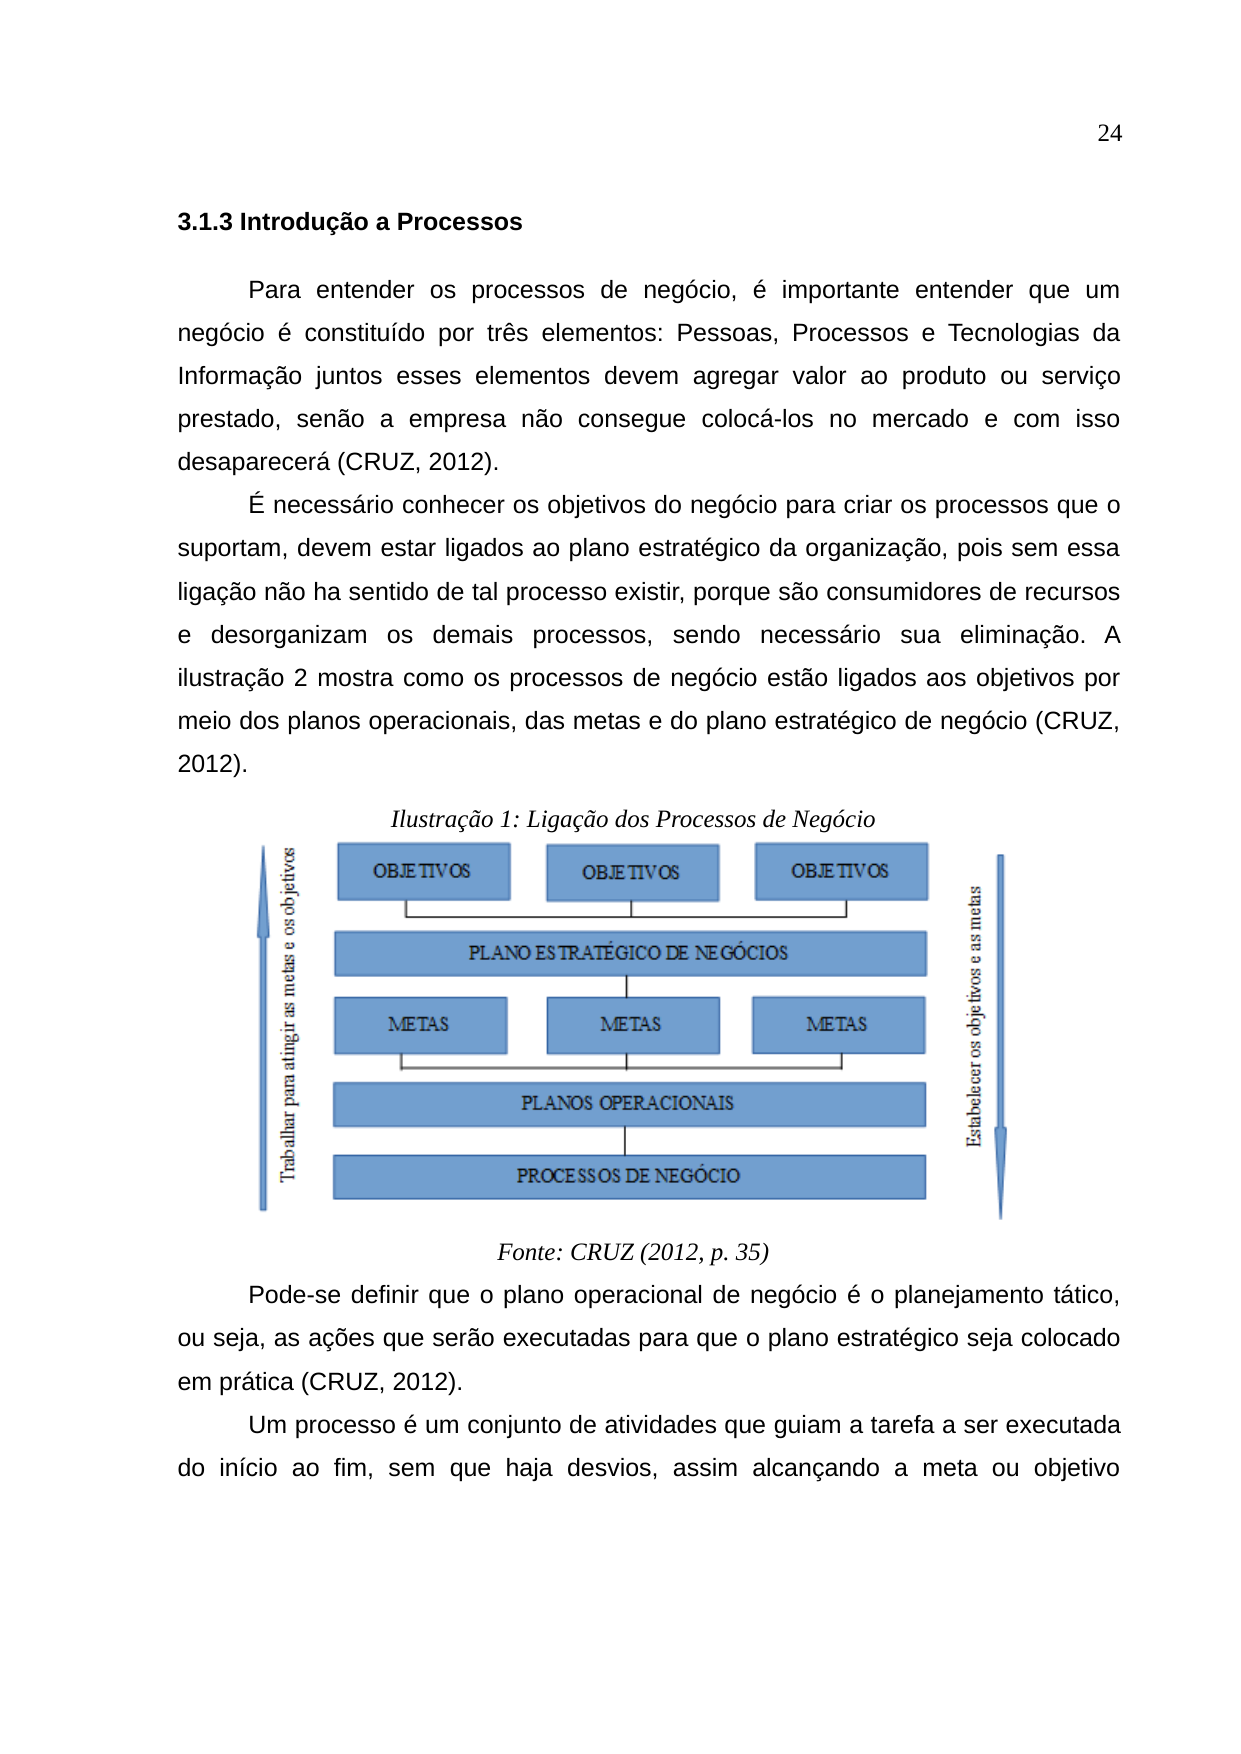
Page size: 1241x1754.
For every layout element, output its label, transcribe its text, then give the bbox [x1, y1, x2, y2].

text Pode-se definir que o plano operacional de negócio é o planejamento tático, ou seja, as ações que serão executadas para que o plano estratégico seja colocado em prática (CRUZ, 2012). [177, 1280, 1122, 1395]
text Fonte: CRUZ (2012, p. 35) [248, 1237, 1020, 1266]
text Ilustração 1: Ligação dos Processos de Negócio [248, 804, 1020, 833]
subtitle 3.1.3 Introdução a Processos [177, 207, 1122, 235]
text Para entender os processos de negócio, é importante entender que um negócio é constituído por três elementos: Pessoas, Processos e Tecnologias da Informação juntos esses elementos devem agregar valor ao produto ou serviço prestado, senão a empresa não consegue colocá-los no mercado e com isso desaparecerá (CRUZ, 2012). [177, 274, 1122, 476]
picture [248, 833, 1021, 1237]
text Um processo é um conjunto de atividades que guiam a tarefa a ser executada do início ao fim, sem que haja desvios, assim alcançando a meta ou objetivo [177, 1409, 1122, 1481]
text É necessário conhecer os objetivos do negócio para criar os processos que o suportam, devem estar ligados ao plano estratégico da organização, pois sem essa ligação não ha sentido de tal processo existir, porque são consumidores de recursos e desorganizam os demais processos, sendo necessário sua eliminação. A ilustração 2 mostra como os processos de negócio estão ligados aos objetivos por meio dos planos operacionais, das metas e do plano estratégico de negócio (CRUZ, 2012). [177, 490, 1122, 778]
